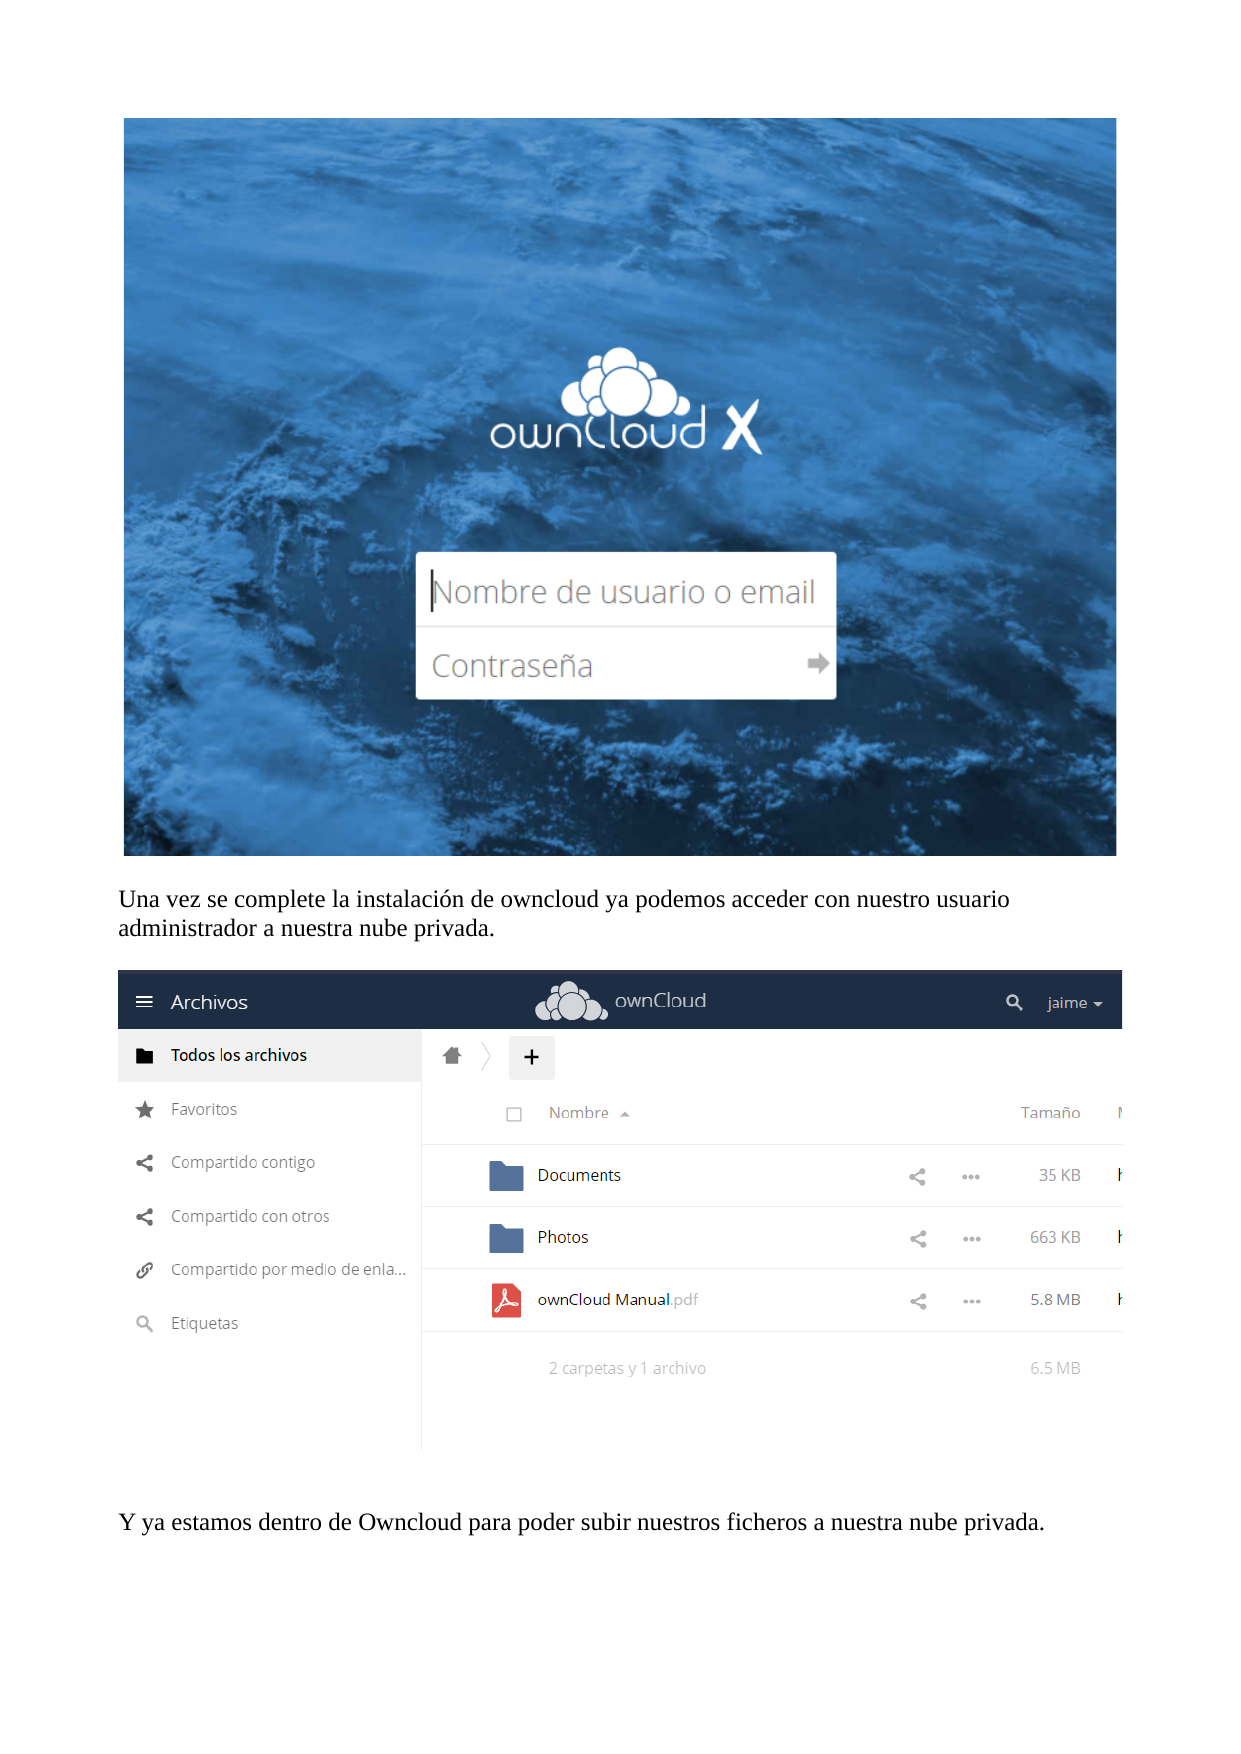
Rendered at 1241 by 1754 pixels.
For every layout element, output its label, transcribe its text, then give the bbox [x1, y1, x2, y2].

text Una vez se complete la instalación de owncloud ya podemos acceder con nuestro usuario administrador a nuestra nube privada. [118, 884, 1122, 942]
text Y ya estamos dentro de Owncloud para poder subir nuestros ficheros a nuestra nube privada. [118, 1507, 1122, 1536]
picture [123, 118, 1117, 856]
picture [118, 970, 1123, 1450]
